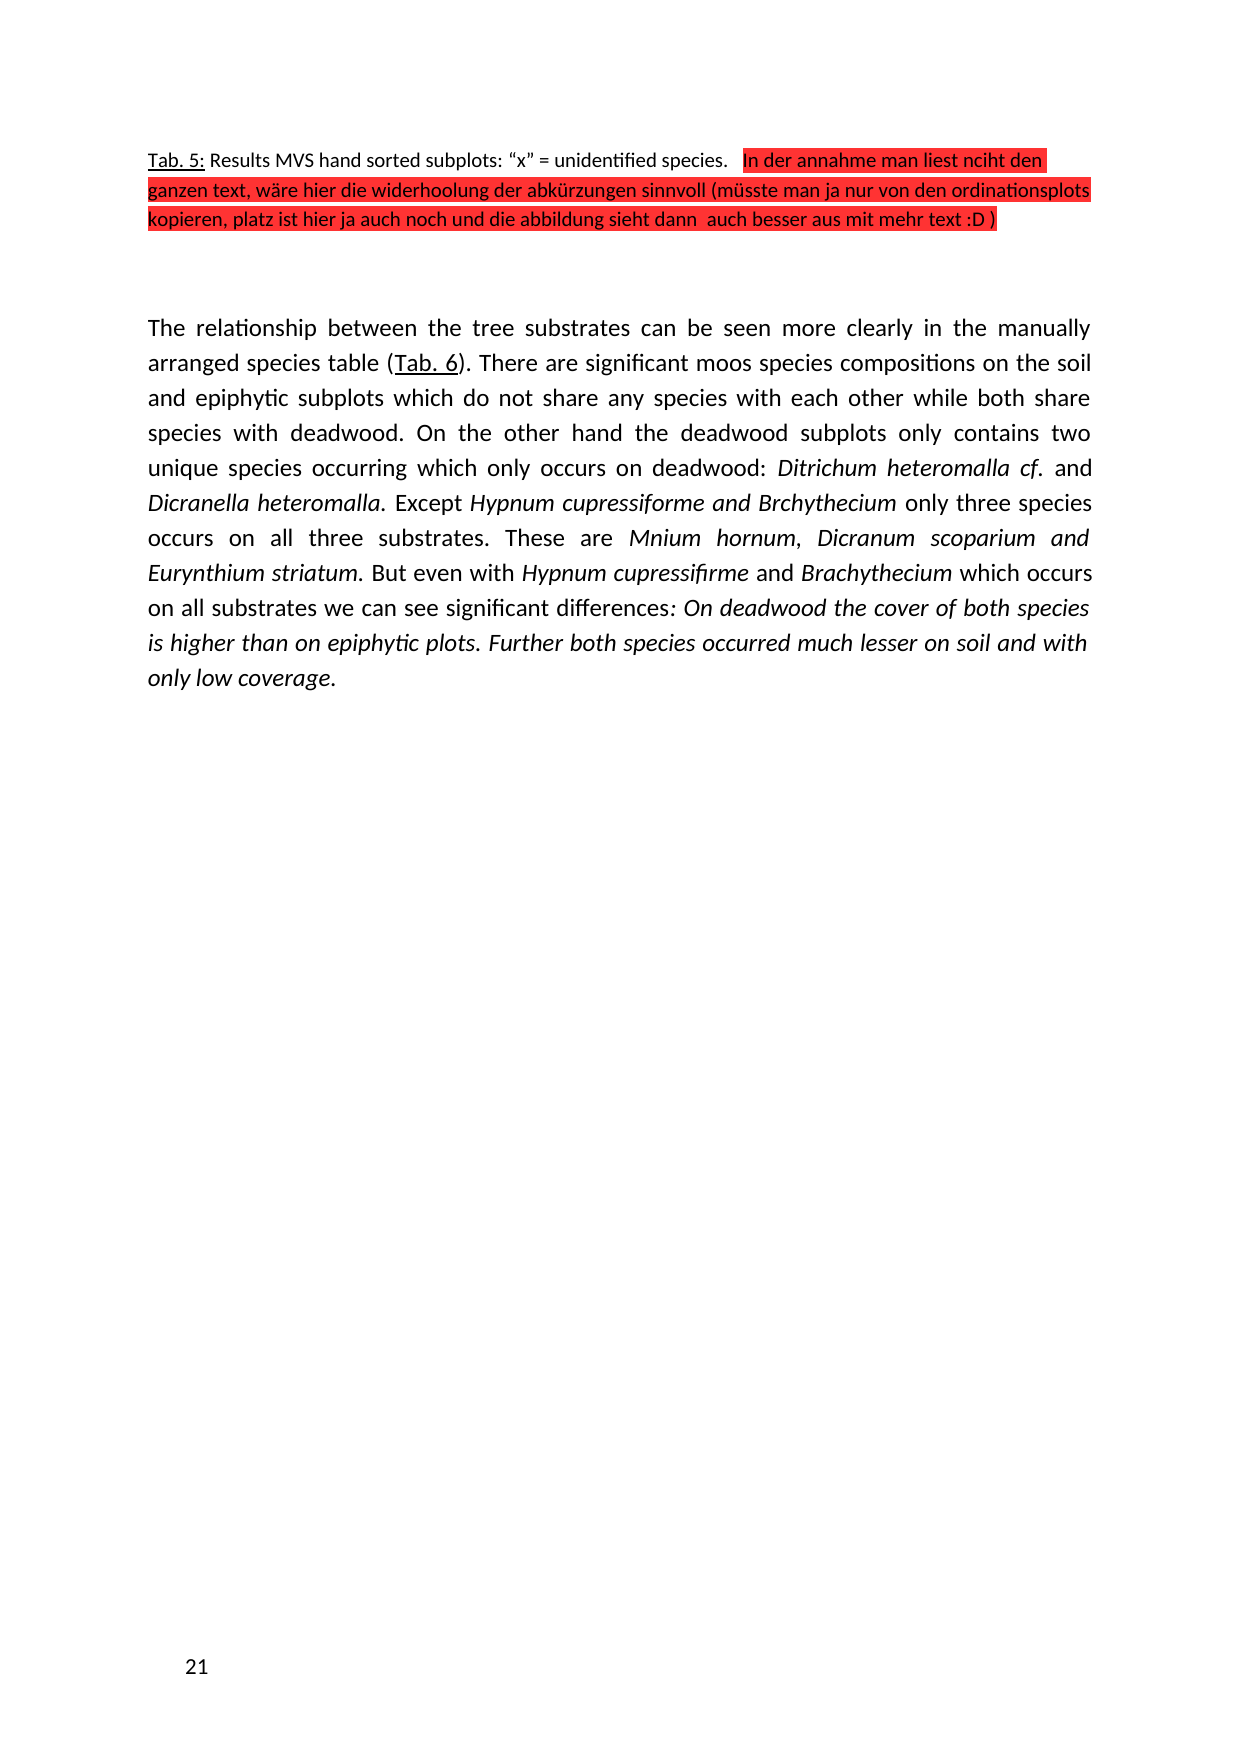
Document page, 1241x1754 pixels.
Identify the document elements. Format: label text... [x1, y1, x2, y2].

text The relationship between the tree substrates can be seen more clearly in the manually arranged species table (Tab. 6). There are significant moos species compositions on the soil and epiphytic subplots which do not share any species with each other while both share species with deadwood. On the other hand the deadwood subplots only contains two unique species occurring which only occurs on deadwood: Ditrichum heteromalla cf. and Dicranella heteromalla. Except Hypnum cupressiforme and Brchythecium only three species occurs on all three substrates. These are Mnium hornum, Dicranum scoparium and Eurynthium striatum. But even with Hypnum cupressifirme and Brachythecium which occurs on all substrates we can see significant differences: On deadwood the cover of both species is higher than on epiphytic plots. Further both species occurred much lesser on soil and with only low coverage. [148, 312, 1092, 692]
text Tab. 5: Results MVS hand sorted subplots: “x” = unidentified species. In der annahme man liest nciht den ganzen text, wäre hier die widerhoolung der abkürzungen sinnvoll (müsste man ja nur von den ordinationsplots kopieren, platz ist hier ja auch noch und die abbildung sieht dann auch besser aus mit mehr text :D ) [148, 148, 1092, 231]
